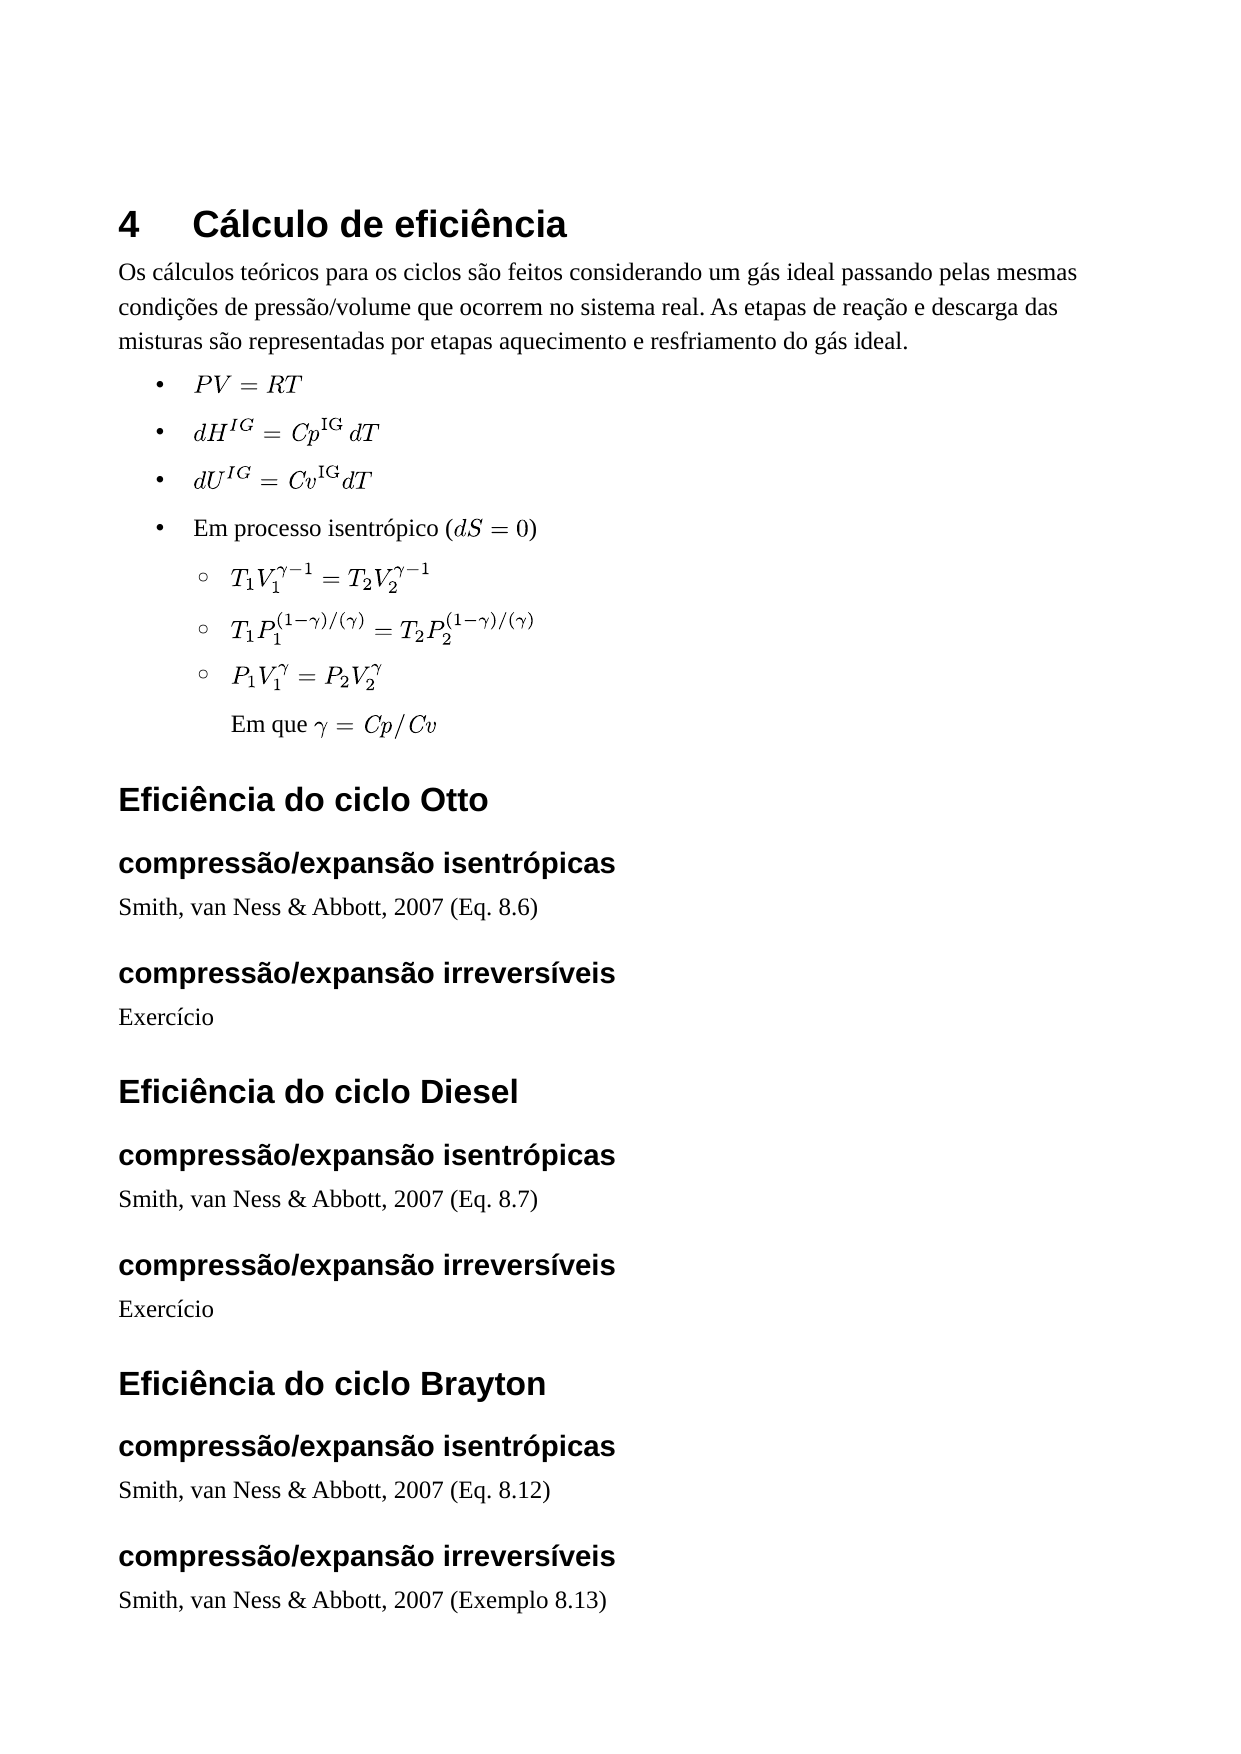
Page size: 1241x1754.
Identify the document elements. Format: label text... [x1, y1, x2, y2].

text Smith, van Ness & Abbott, 2007 (Eq. 8.12) [118, 1476, 1122, 1504]
list Em que [193, 709, 1122, 739]
subtitle compressão/expansão irreversíveis [118, 1247, 1122, 1281]
text Exercício [118, 1294, 1122, 1322]
subtitle Cálculo de eficiência [118, 201, 1122, 245]
subtitle compressão/expansão isentrópicas [118, 1429, 1122, 1463]
text Exercício [118, 1002, 1122, 1031]
text Smith, van Ness & Abbott, 2007 (Exemplo 8.13) [118, 1586, 1122, 1614]
subtitle Eficiência do ciclo Diesel [118, 1072, 1122, 1111]
subtitle compressão/expansão isentrópicas [118, 1138, 1122, 1171]
subtitle compressão/expansão irreversíveis [118, 956, 1122, 989]
subtitle compressão/expansão irreversíveis [118, 1539, 1122, 1573]
subtitle Eficiência do ciclo Otto [118, 780, 1122, 819]
text Os cálculos teóricos para os ciclos são feitos considerando um gás ideal passando pelas mesmas condições de pressão/volume que ocorrem no sistema real. As etapas de reação e descarga das misturas são representadas por etapas aquecimento e resfriamento do gás ideal. [118, 257, 1122, 355]
subtitle Eficiência do ciclo Brayton [118, 1364, 1122, 1402]
text Smith, van Ness & Abbott, 2007 (Eq. 8.6) [118, 892, 1122, 921]
subtitle compressão/expansão isentrópicas [118, 846, 1122, 879]
list Em processo isentrópico () [156, 513, 1122, 542]
text Smith, van Ness & Abbott, 2007 (Eq. 8.7) [118, 1184, 1122, 1213]
